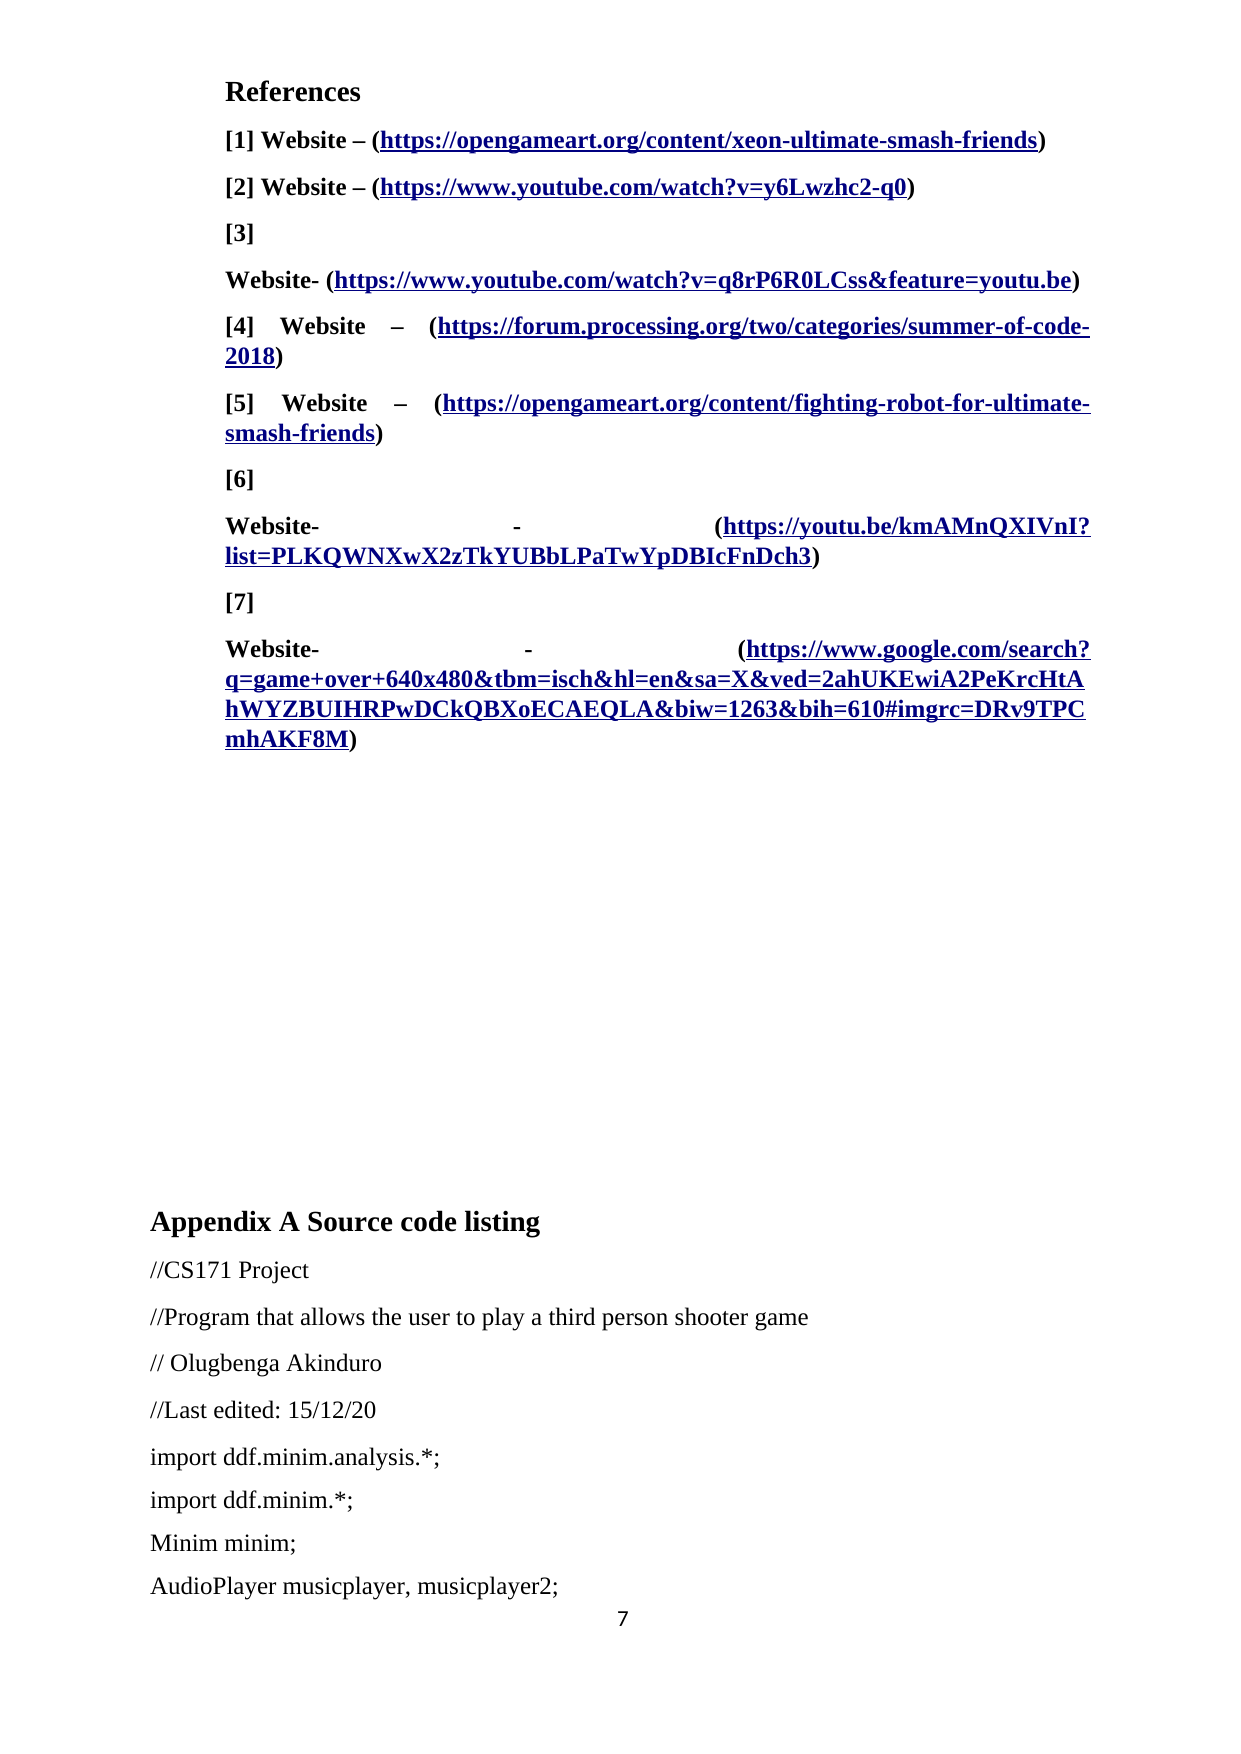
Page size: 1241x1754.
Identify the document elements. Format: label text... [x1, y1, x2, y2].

list [6] [225, 464, 1090, 493]
text // Olugbenga Akinduro [150, 1348, 1090, 1377]
list References [225, 74, 1090, 107]
text //Program that allows the user to play a third person shooter game [150, 1302, 1090, 1331]
text AudioPlayer musicplayer, musicplayer2; [150, 1571, 1090, 1600]
list [1] Website – (https://opengameart.org/content/xeon-ultimate-smash-friends) [225, 125, 1090, 154]
text Appendix A Source code listing [150, 1204, 1090, 1237]
list Website- - (https://youtu.be/kmAMnQXIVnI?list=PLKQWNXwX2zTkYUBbLPaTwYpDBIcFnDch3) [225, 511, 1090, 569]
list Website- (https://www.youtube.com/watch?v=q8rP6R0LCss&feature=youtu.be) [225, 265, 1090, 294]
list [7] [225, 587, 1090, 616]
text import ddf.minim.*; [150, 1485, 1090, 1513]
list [2] Website – (https://www.youtube.com/watch?v=y6Lwzhc2-q0) [225, 172, 1090, 201]
list [5] Website – (https://opengameart.org/content/fighting-robot-for-ultimate-smash-friends) [225, 388, 1090, 447]
text //CS171 Project [150, 1255, 1090, 1284]
text Minim minim; [150, 1528, 1090, 1557]
list [3] [225, 218, 1090, 247]
text import ddf.minim.analysis.*; [150, 1442, 1090, 1470]
text //Last edited: 15/12/20 [150, 1395, 1090, 1424]
list Website- - (https://www.google.com/search?q=game+over+640x480&tbm=isch&hl=en&sa=X&ved=2ahUKEwiA2PeKrcHtAhWYZBUIHRPwDCkQBXoECAEQLA&biw=1263&bih=610#imgrc=DRv9TPCmhAKF8M) [225, 634, 1090, 752]
list [4] Website – (https://forum.processing.org/two/categories/summer-of-code-2018) [225, 311, 1090, 370]
